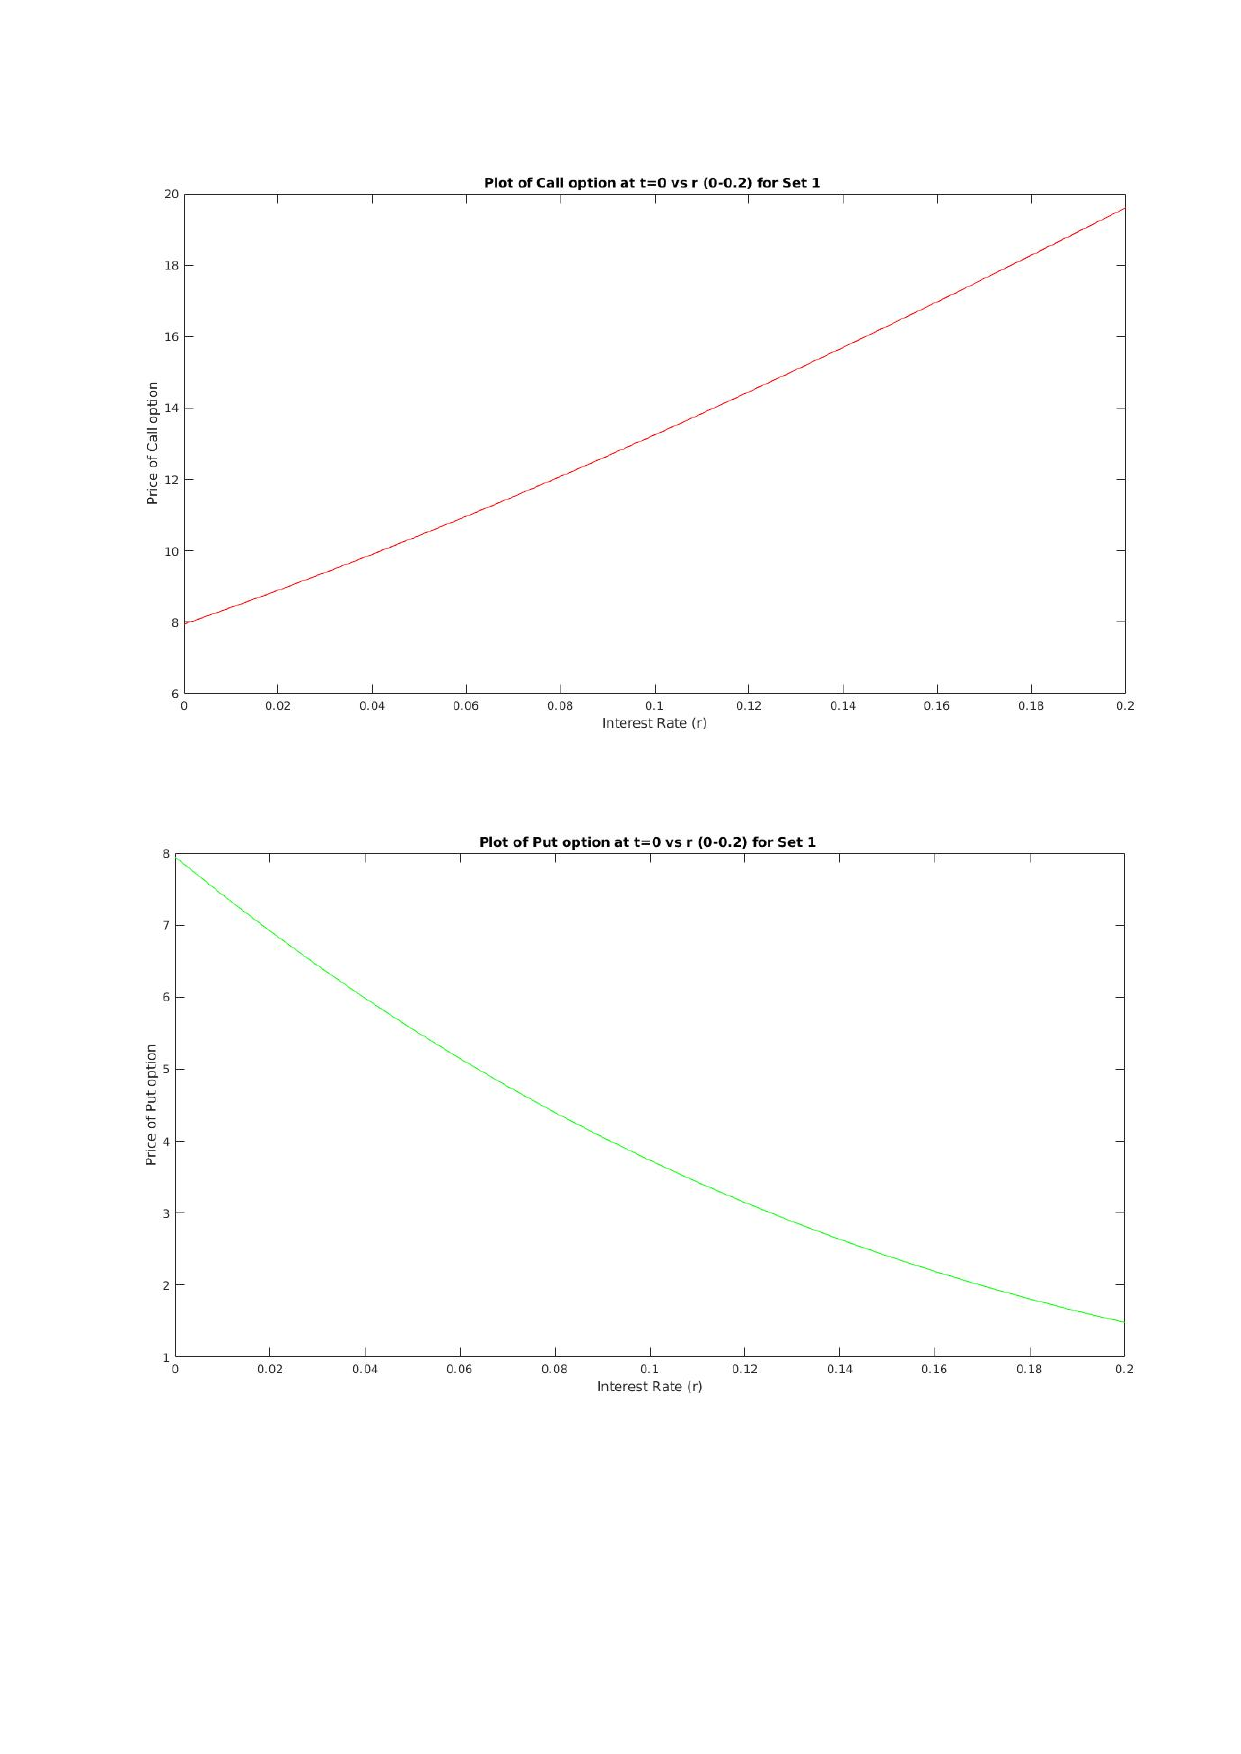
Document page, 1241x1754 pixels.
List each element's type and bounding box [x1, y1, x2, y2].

picture [25, 147, 1240, 761]
picture [15, 806, 1241, 1425]
